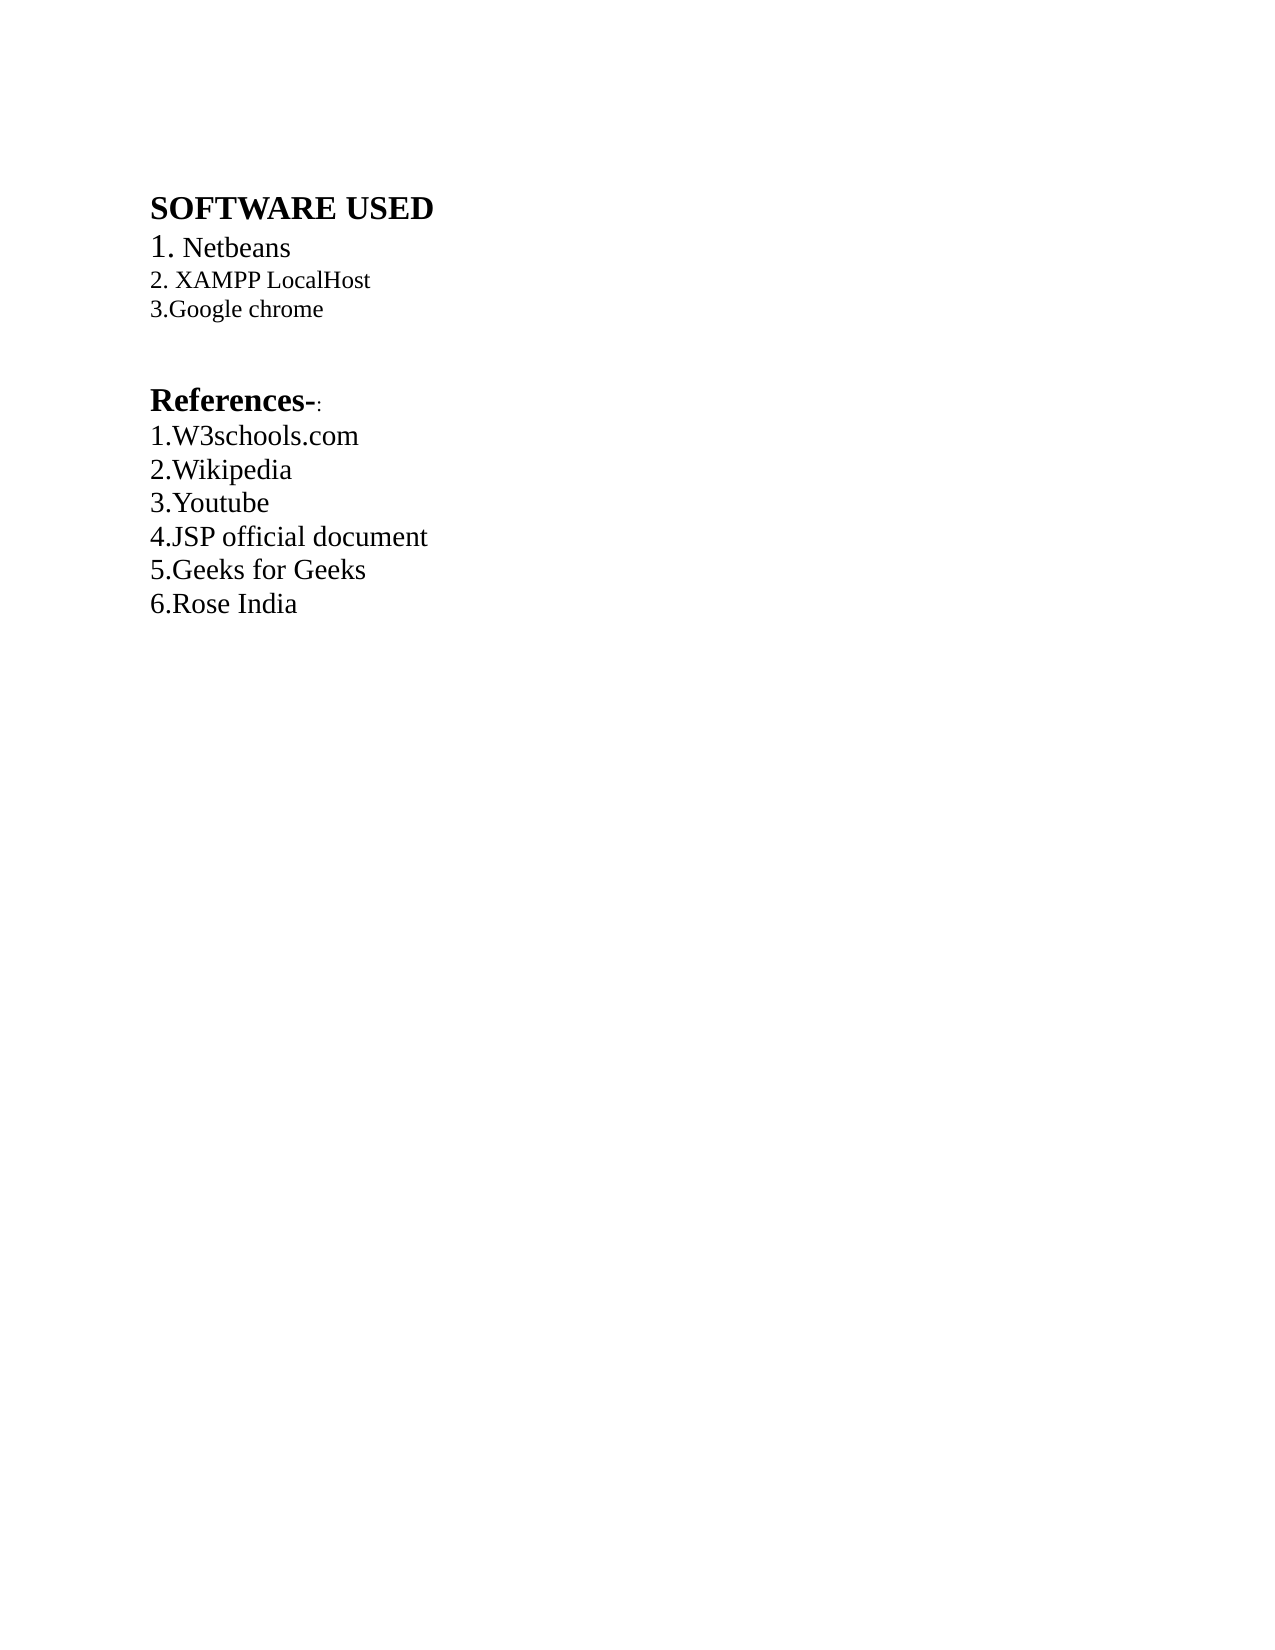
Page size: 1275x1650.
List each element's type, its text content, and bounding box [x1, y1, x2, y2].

text References-: [150, 380, 1125, 418]
text 4.JSP official document [150, 519, 1125, 552]
text SOFTWARE USED [150, 188, 1125, 227]
text 6.Rose India [150, 586, 1125, 619]
text 1. Netbeans [150, 227, 1125, 265]
text 2. XAMPP LocalHost [150, 265, 1125, 294]
text 1.W3schools.com [150, 418, 1125, 452]
text 3.Youtube [150, 485, 1125, 519]
text 2.Wikipedia [150, 452, 1125, 485]
text 3.Google chrome [150, 294, 1125, 322]
text 5.Geeks for Geeks [150, 552, 1125, 586]
